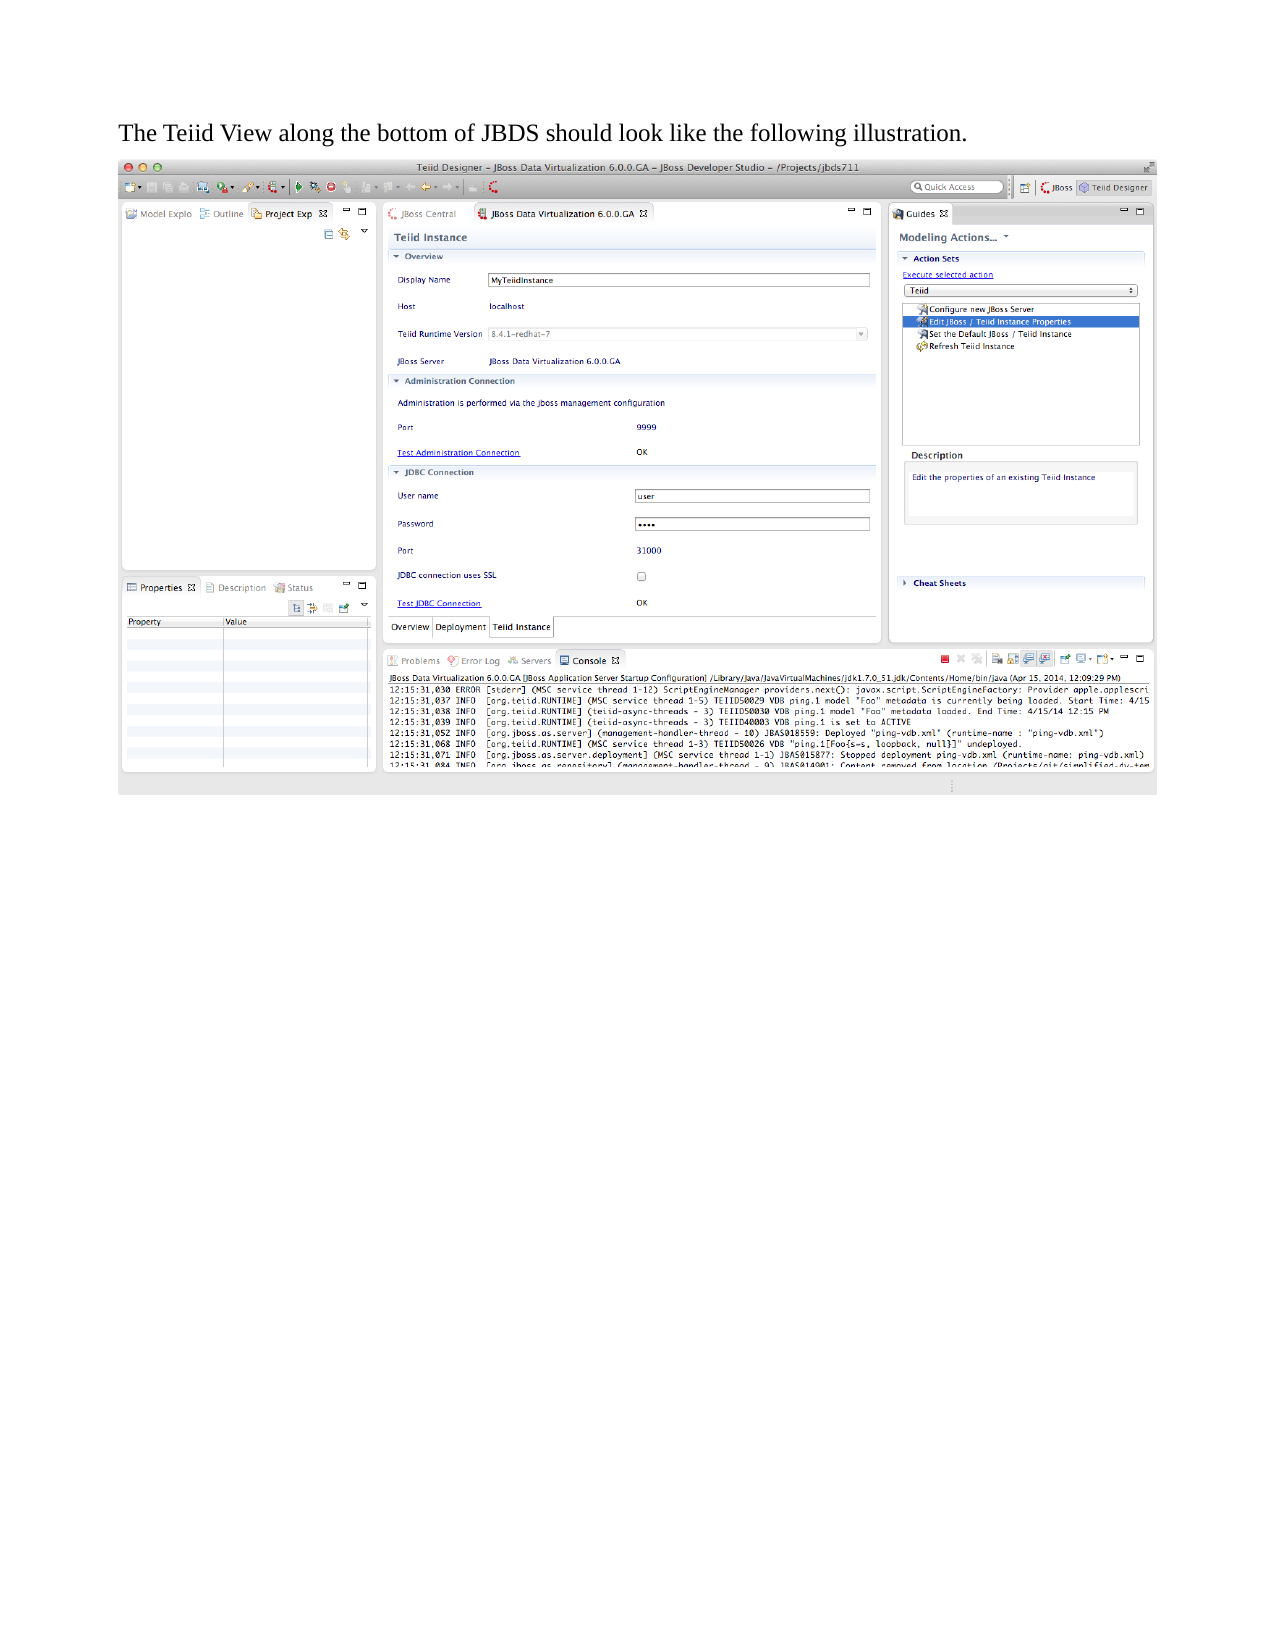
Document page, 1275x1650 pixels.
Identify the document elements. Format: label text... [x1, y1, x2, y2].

picture [118, 159, 1157, 795]
text The Teiid View along the bottom of JBDS should look like the following illustration. [118, 118, 1157, 147]
